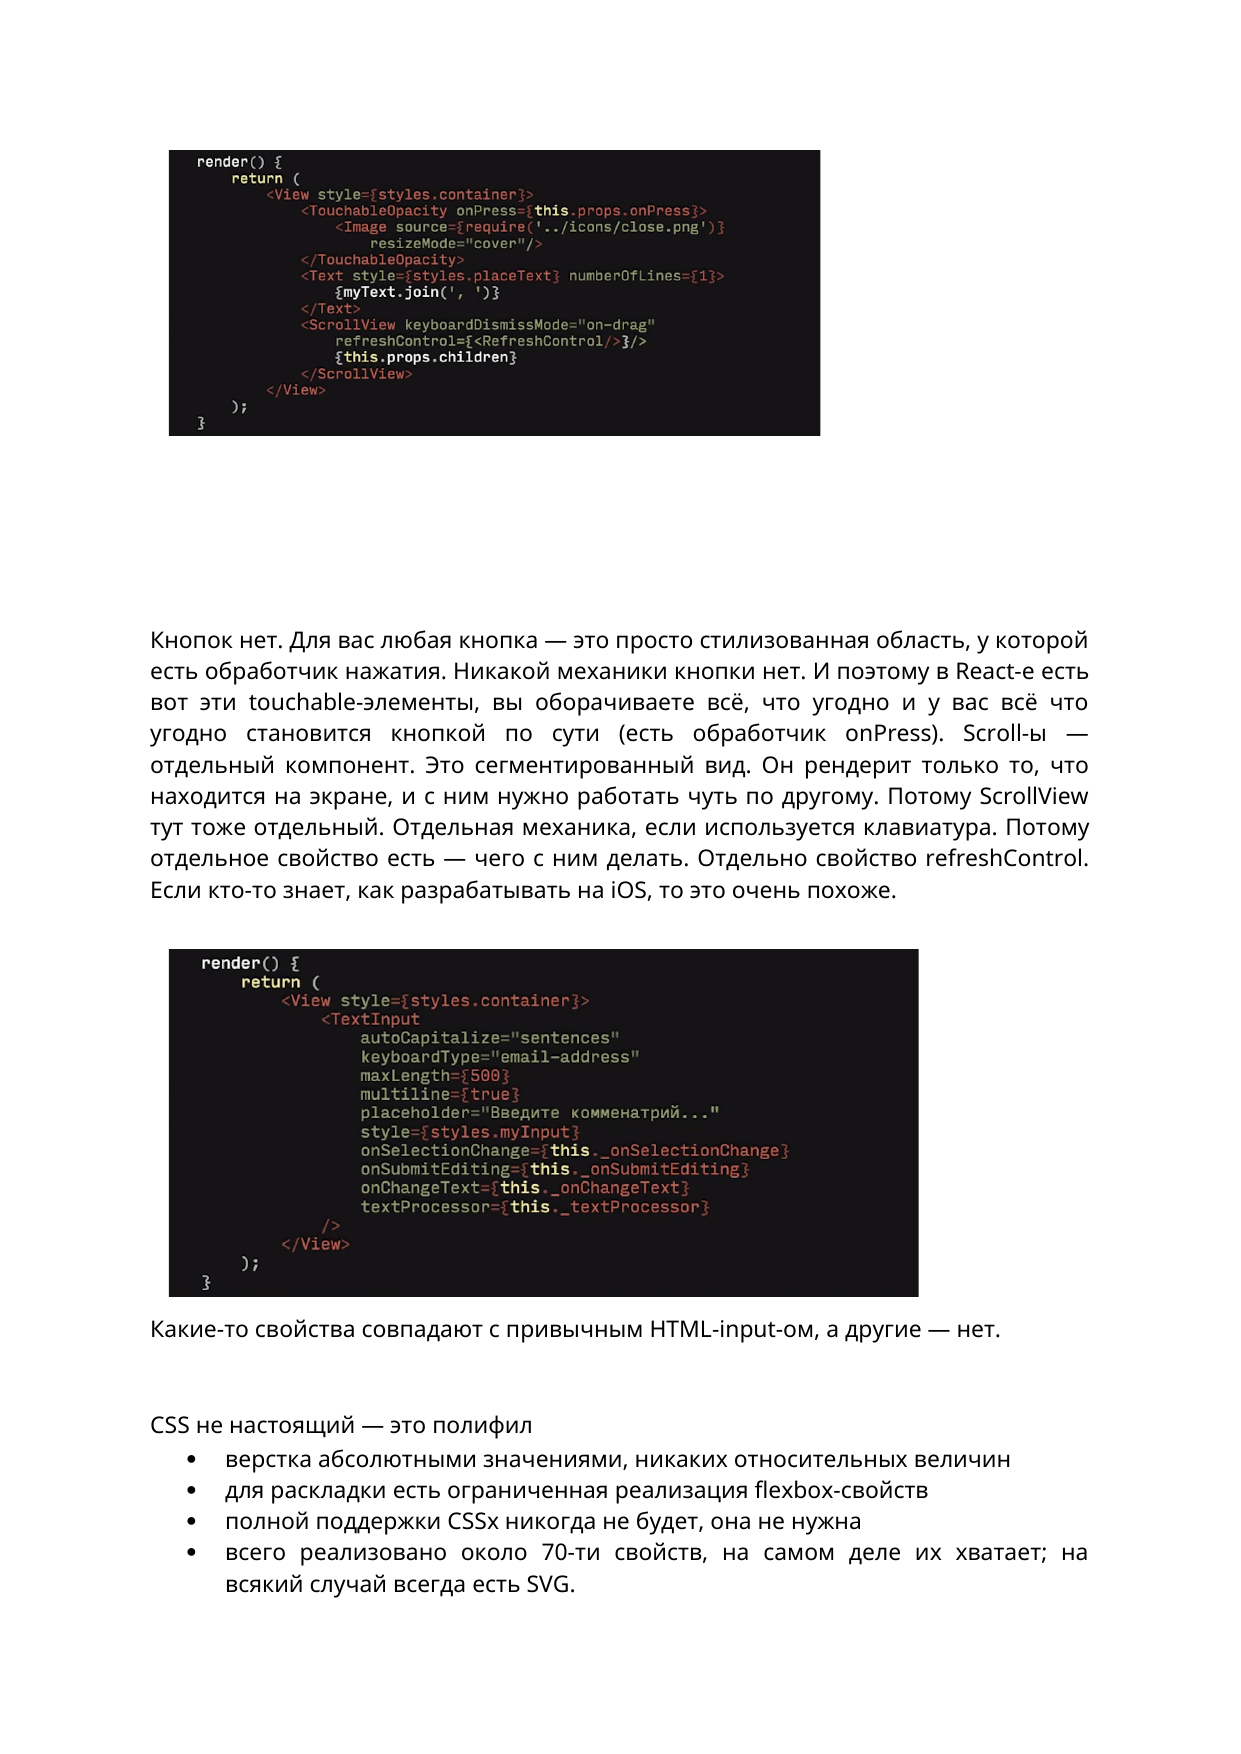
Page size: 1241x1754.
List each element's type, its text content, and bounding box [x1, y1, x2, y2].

list для раскладки есть ограниченная реализация flexbox-свойств [187, 1474, 1090, 1505]
subtitle CSS не настоящий — это полифил [150, 1409, 1090, 1440]
text Какие-то свойства совпадают с привычным HTML-input-ом, а другие — нет. [150, 1313, 1090, 1344]
list полной поддержки CSSx никогда не будет, она не нужна [187, 1505, 1090, 1536]
list всего реализовано около 70-ти свойств, на самом деле их хватает; на всякий случай всегда есть SVG. [187, 1536, 1090, 1599]
text Кнопок нет. Для вас любая кнопка — это просто стилизованная область, у которой есть обработчик нажатия. Никакой механики кнопки нет. И поэтому в React-е есть вот эти touchable-элементы, вы оборачиваете всё, что угодно и у вас всё что угодно становится кнопкой по сути (есть обработчик onPress). Scroll-ы — отдельный компонент. Это сегментированный вид. Он рендерит только то, что находится на экране, и с ним нужно работать чуть по другому. Потому ScrollView тут тоже отдельный. Отдельная механика, если используется клавиатура. Потому отдельное свойство есть — чего с ним делать. Отдельно свойство refreshControl. Если кто-то знает, как разрабатывать на iOS, то это очень похоже. [150, 623, 1090, 905]
picture [168, 150, 821, 436]
list верстка абсолютными значениями, никаких относительных величин [187, 1443, 1090, 1474]
picture [168, 949, 919, 1297]
